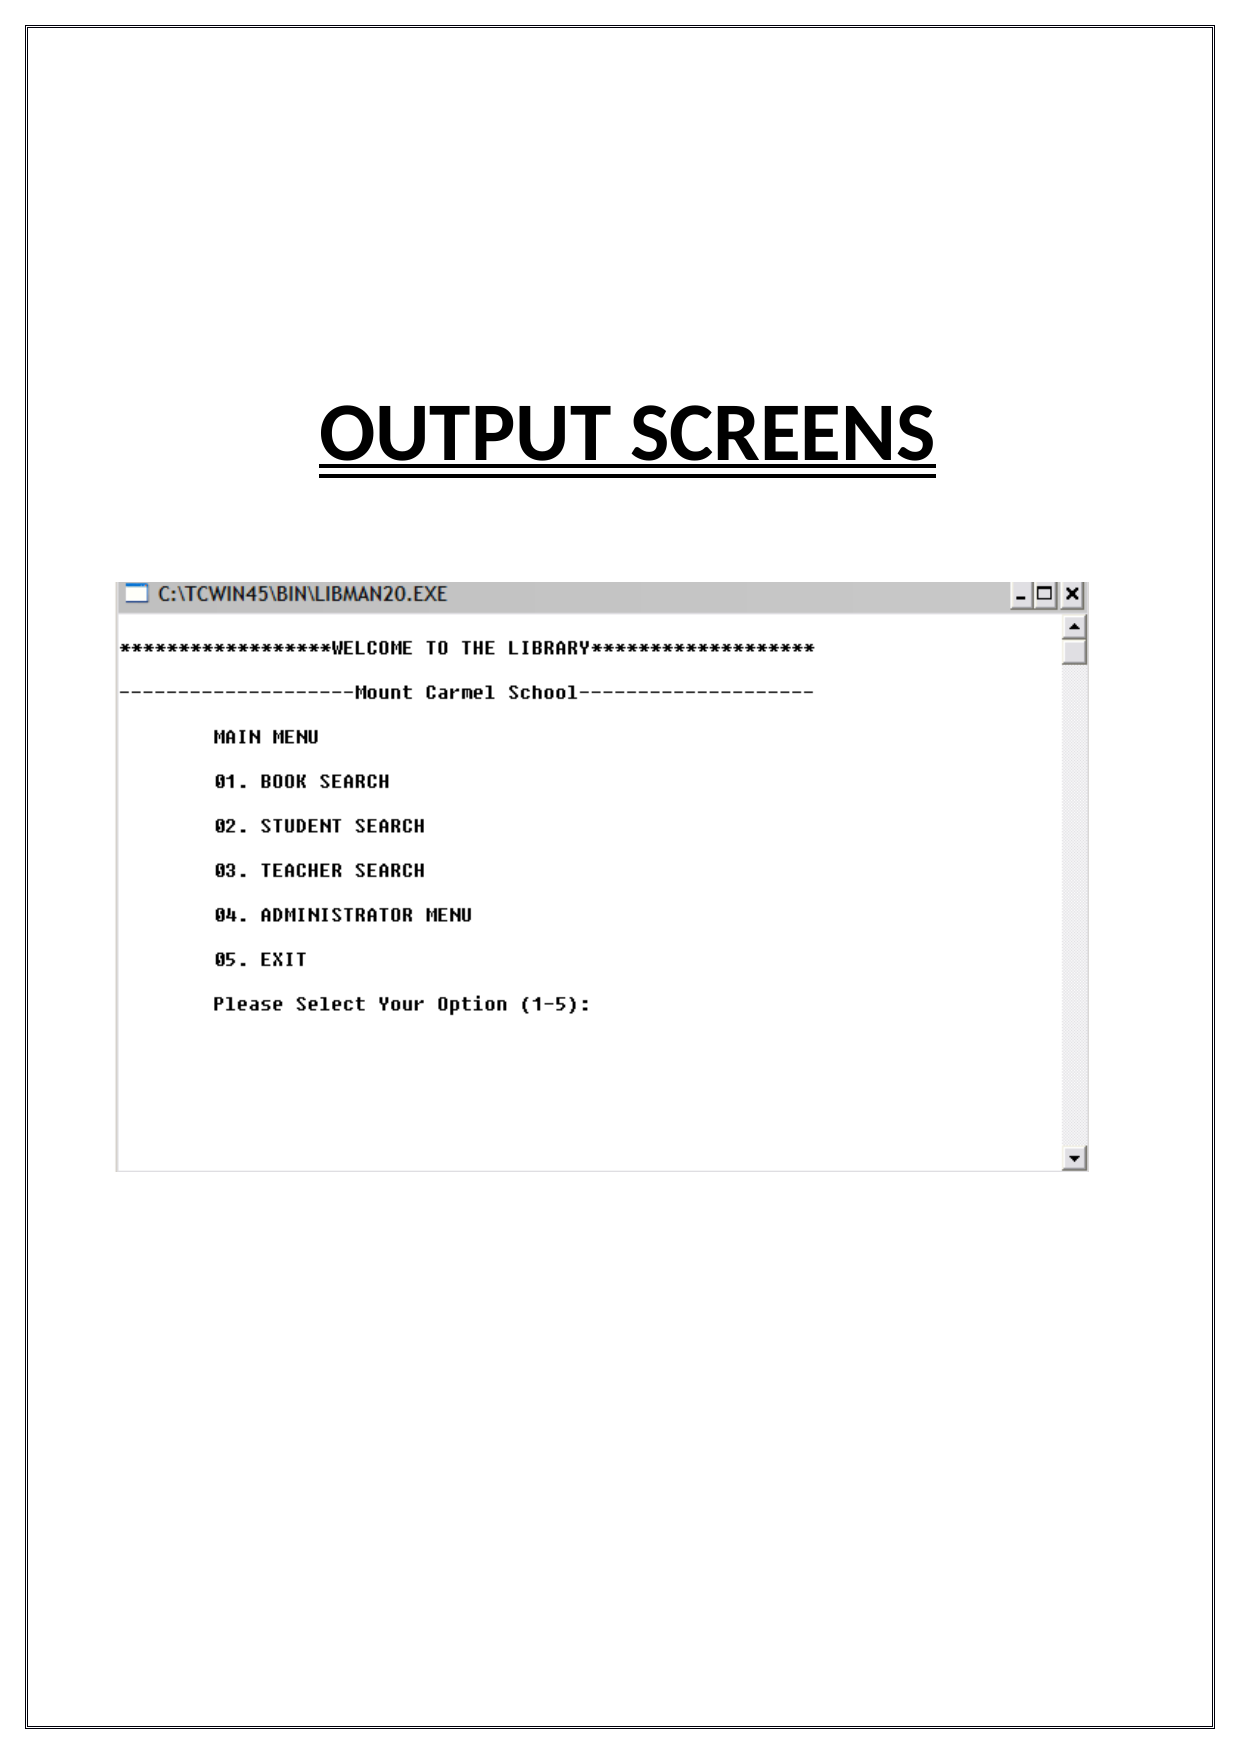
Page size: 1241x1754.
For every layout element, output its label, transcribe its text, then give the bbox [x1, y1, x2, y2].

text OUTPUT SCREENS [74, 379, 1181, 481]
picture [114, 582, 525, 1172]
